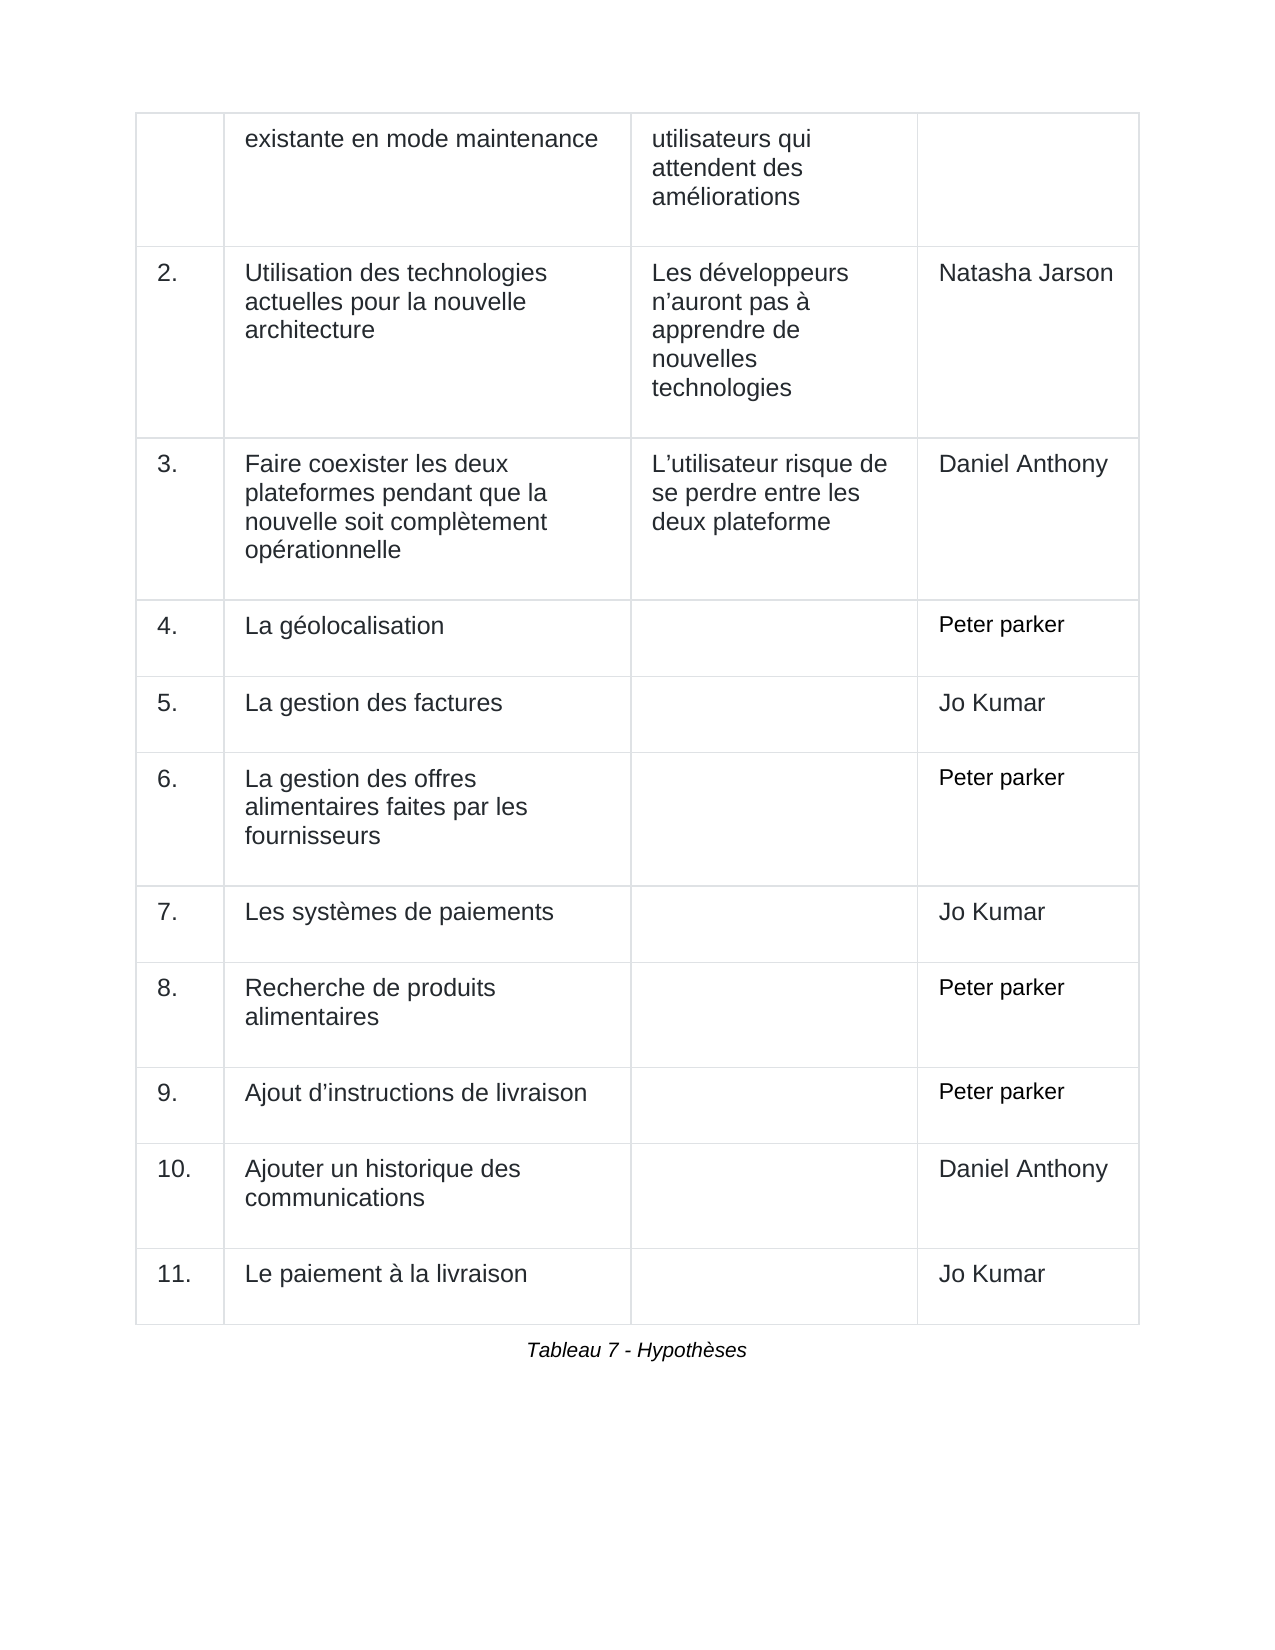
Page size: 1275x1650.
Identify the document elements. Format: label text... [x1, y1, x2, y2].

table_cell Peter parker [918, 601, 1138, 676]
table_cell Jo Kumar [918, 1249, 1138, 1323]
table_cell [632, 1249, 917, 1323]
table_cell La gestion des factures [225, 677, 630, 752]
table_cell Recherche de produits alimentaires [225, 963, 630, 1066]
table_cell Ajout d’instructions de livraison [225, 1068, 630, 1142]
table_cell Jo Kumar [918, 677, 1138, 752]
table_cell La gestion des offres alimentaires faites par les fournisseurs [225, 753, 630, 885]
table_cell [918, 114, 1138, 246]
table_cell [632, 963, 917, 1066]
table_cell Les systèmes de paiements [225, 887, 630, 961]
table_cell 2. [137, 247, 223, 437]
table_cell 6. [137, 753, 223, 885]
table_cell 7. [137, 887, 223, 961]
table_cell [632, 601, 917, 676]
table_cell 11. [137, 1249, 223, 1323]
table_cell existante en mode maintenance [225, 114, 630, 246]
table_cell Peter parker [918, 963, 1138, 1066]
table_cell [632, 753, 917, 885]
table_cell Daniel Anthony [918, 1144, 1138, 1247]
text Tableau 7 - Hypothèses [150, 1338, 1125, 1362]
table_cell [632, 1144, 917, 1247]
table_cell [632, 887, 917, 961]
table_cell 8. [137, 963, 223, 1066]
table_cell 4. [137, 601, 223, 676]
table_cell [632, 677, 917, 752]
table_cell L’utilisateur risque de se perdre entre les deux plateforme [632, 439, 917, 599]
table_cell utilisateurs qui attendent des améliorations [632, 114, 917, 246]
table_cell [632, 1068, 917, 1142]
table_cell Ajouter un historique des communications [225, 1144, 630, 1247]
table_cell Jo Kumar [918, 887, 1138, 961]
table_cell Utilisation des technologies actuelles pour la nouvelle architecture [225, 247, 630, 437]
table_cell La géolocalisation [225, 601, 630, 676]
table_cell Peter parker [918, 1068, 1138, 1142]
table_cell Faire coexister les deux plateformes pendant que la nouvelle soit complètement opérationnelle [225, 439, 630, 599]
table_cell [137, 114, 223, 246]
table_cell 3. [137, 439, 223, 599]
table_cell Le paiement à la livraison [225, 1249, 630, 1323]
table_cell Peter parker [918, 753, 1138, 885]
table_cell Natasha Jarson [918, 247, 1138, 437]
table_cell 5. [137, 677, 223, 752]
table_cell 9. [137, 1068, 223, 1142]
table_cell Les développeurs n’auront pas à apprendre de nouvelles technologies [632, 247, 917, 437]
table_cell Daniel Anthony [918, 439, 1138, 599]
table_cell 10. [137, 1144, 223, 1247]
